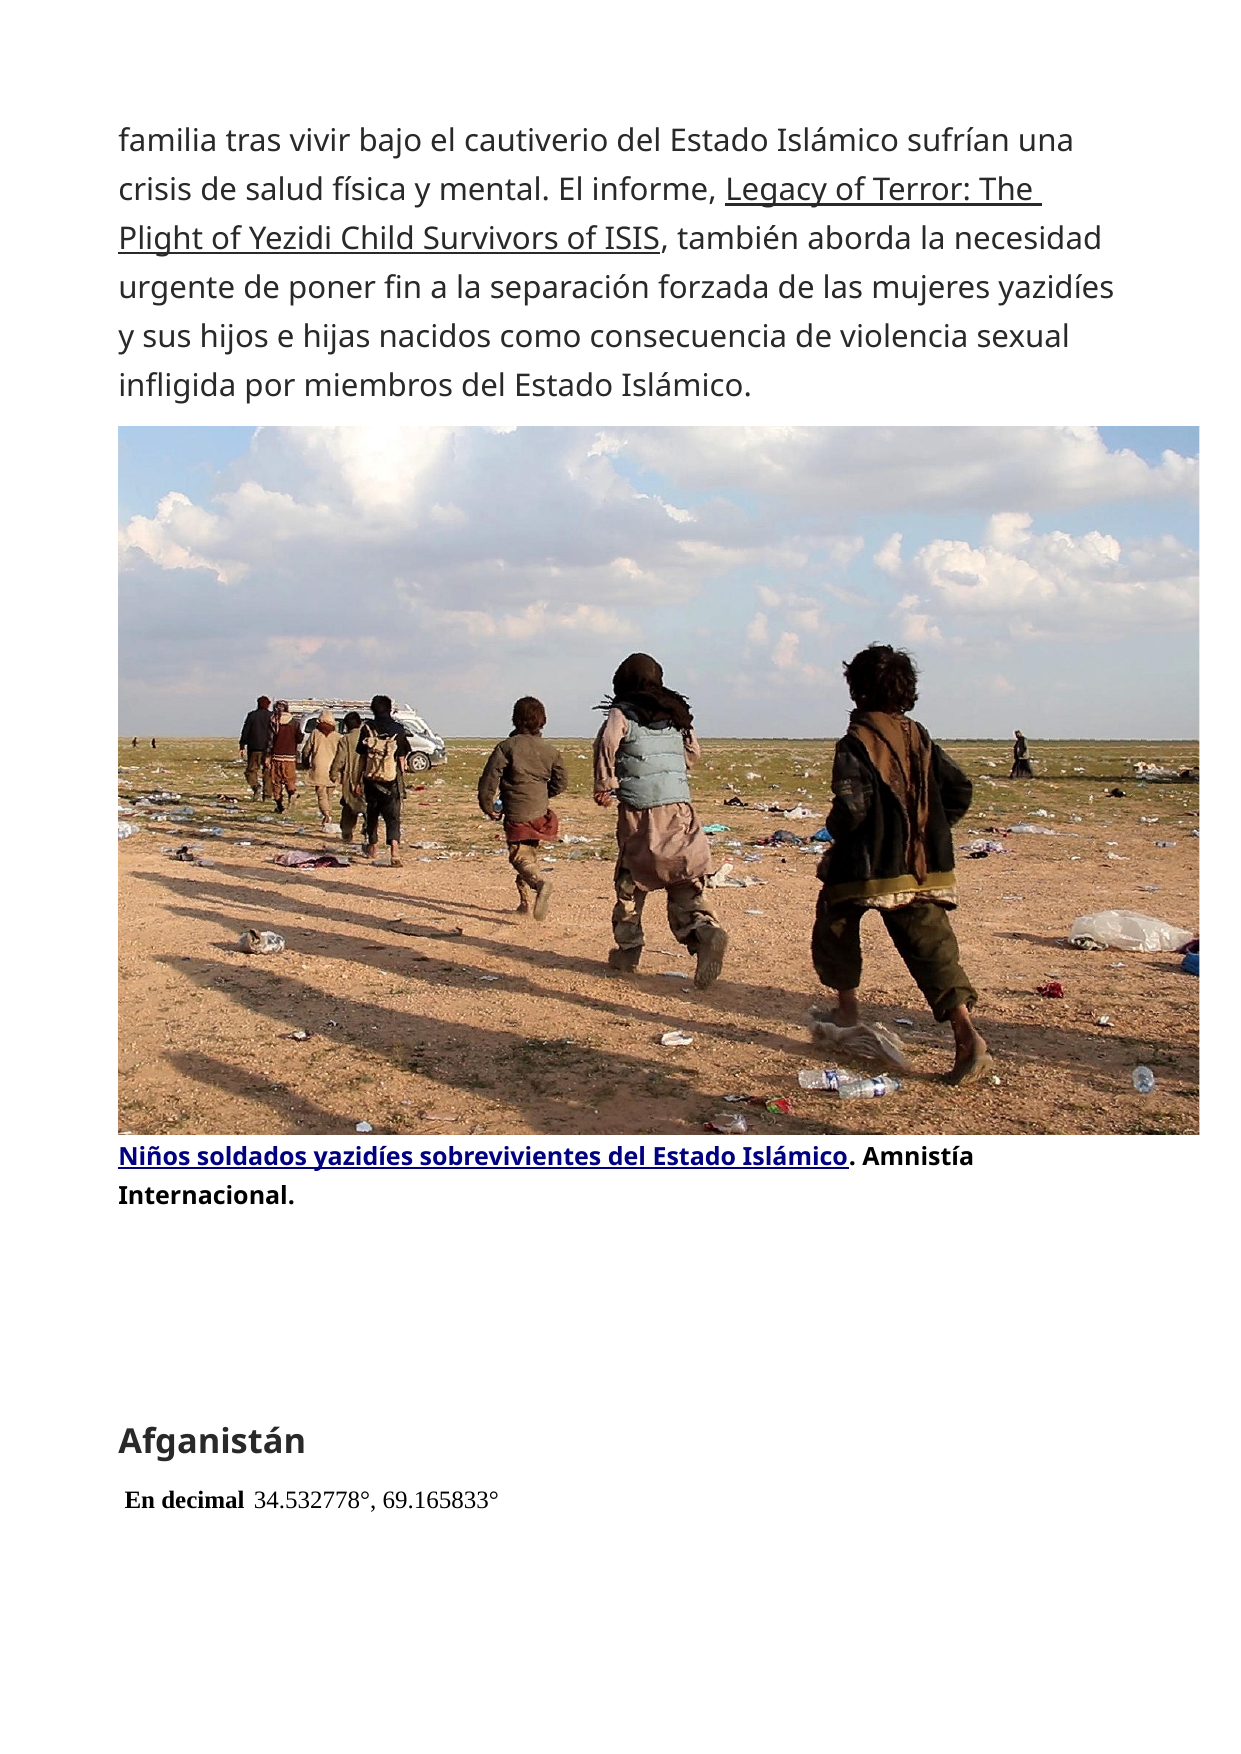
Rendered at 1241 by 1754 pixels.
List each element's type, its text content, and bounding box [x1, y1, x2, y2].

picture [118, 426, 1200, 1135]
text Niños soldados yazidíes sobrevivientes del Estado Islámico. Amnistía Internacional. [118, 1138, 1122, 1212]
subtitle Afganistán [118, 1416, 1122, 1463]
text familia tras vivir bajo el cautiverio del Estado Islámico sufrían una crisis de salud física y mental. El informe, Legacy of Terror: The Plight of Yezidi Child Survivors of ISIS, también aborda la necesidad urgente de poner fin a la separación forzada de las mujeres yazidíes y sus hijos e hijas nacidos como consecuencia de violencia sexual infligida por miembros del Estado Islámico. [118, 118, 1122, 406]
table_header En decimal [118, 1483, 251, 1521]
table_header 34.532778°, 69.165833° [251, 1483, 510, 1521]
